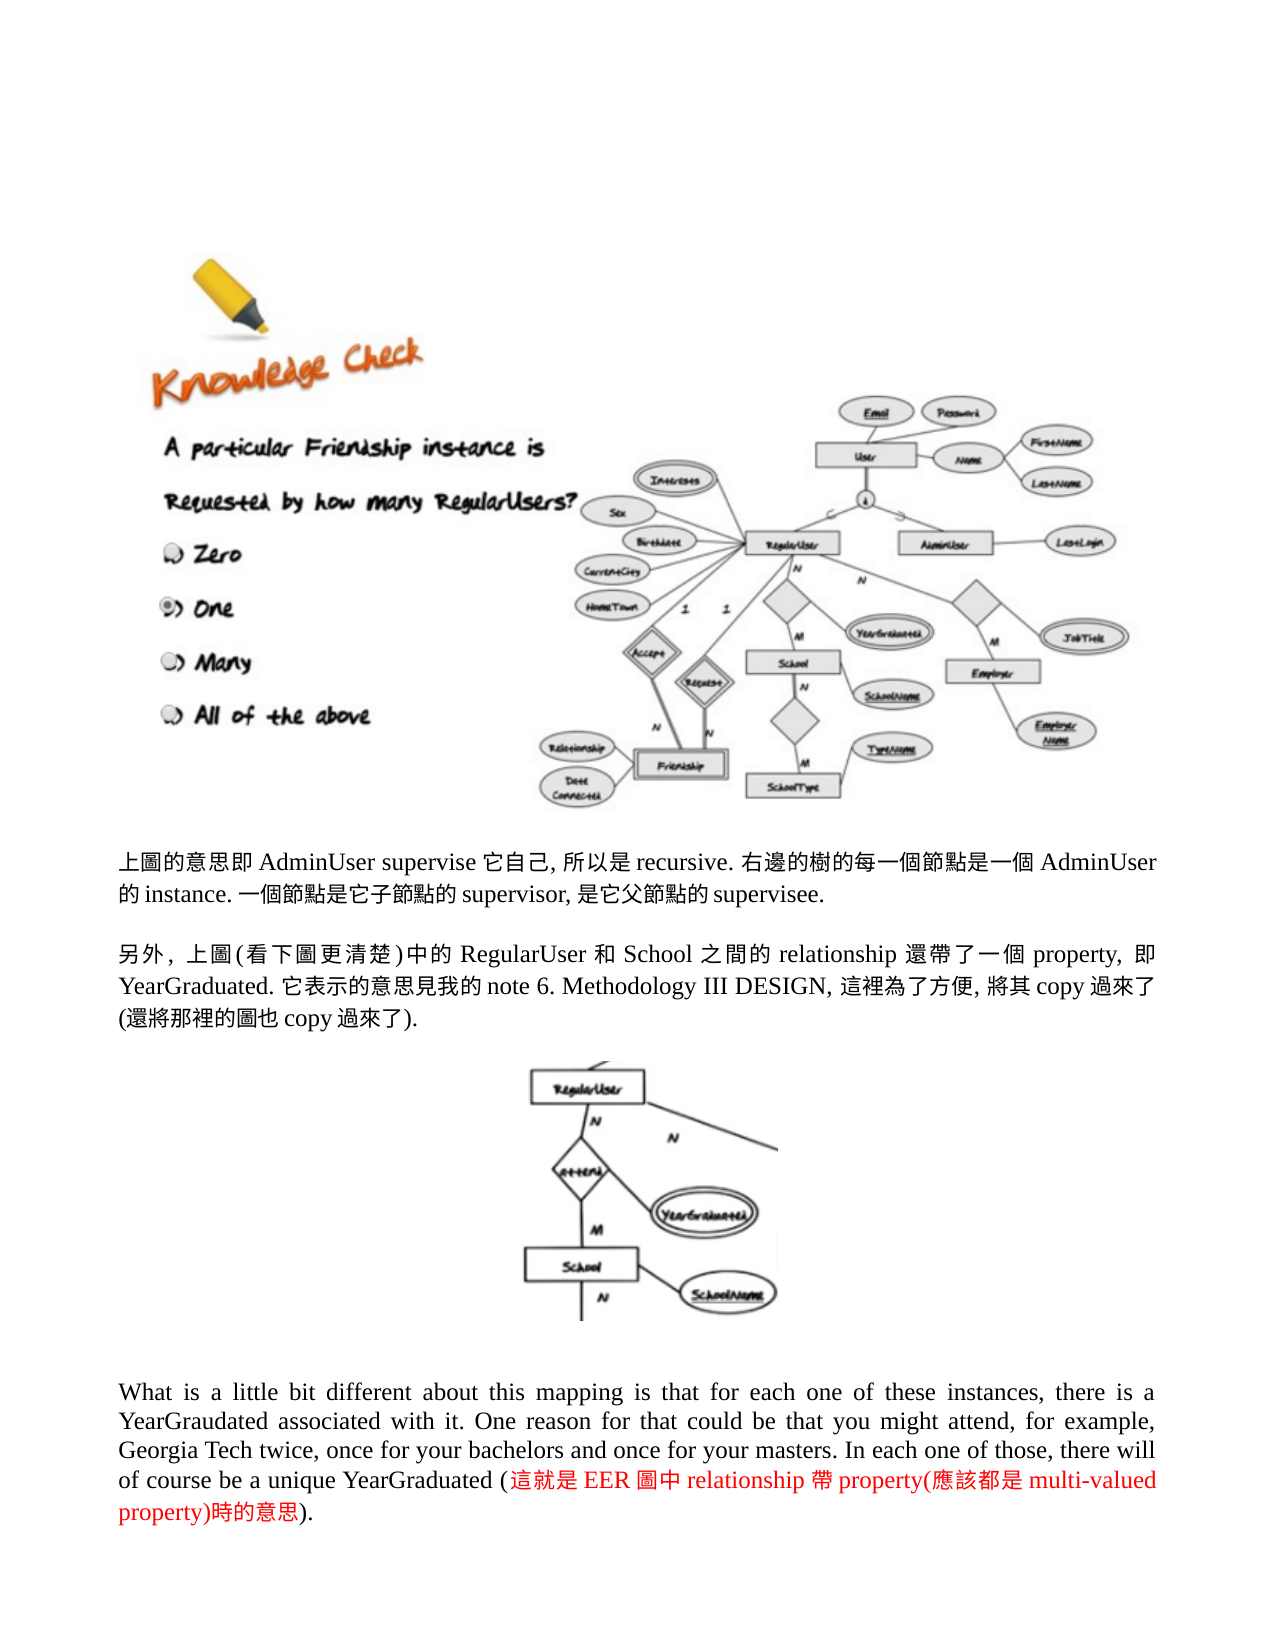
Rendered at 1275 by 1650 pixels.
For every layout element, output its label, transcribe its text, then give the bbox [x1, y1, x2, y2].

picture [496, 1061, 779, 1321]
text What is a little bit different about this mapping is that for each one of these instances, there is a YearGraudated associated with it. One reason for that could be that you might attend, for example, Georgia Tech twice, once for your bachelors and once for your masters. In each one of those, there will of course be a unique YearGraduated (這就是EER圖中relationship帶property(應該都是multi-valued property)時的意思). [118, 1377, 1157, 1527]
text 上圖的意思即AdminUser supervise它自己, 所以是recursive. 右邊的樹的每一個節點是一個AdminUser的instance. 一個節點是它子節點的supervisor, 是它父節點的supervisee. [118, 845, 1157, 908]
text 另外, 上圖(看下圖更清楚)中的RegularUser和School之間的relationship還帶了一個property, 即YearGraduated. 它表示的意思見我的note 6. Methodology III DESIGN, 這裡為了方便, 將其copy過來了(還將那裡的圖也copy過來了). [118, 937, 1157, 1032]
picture [129, 252, 1168, 817]
